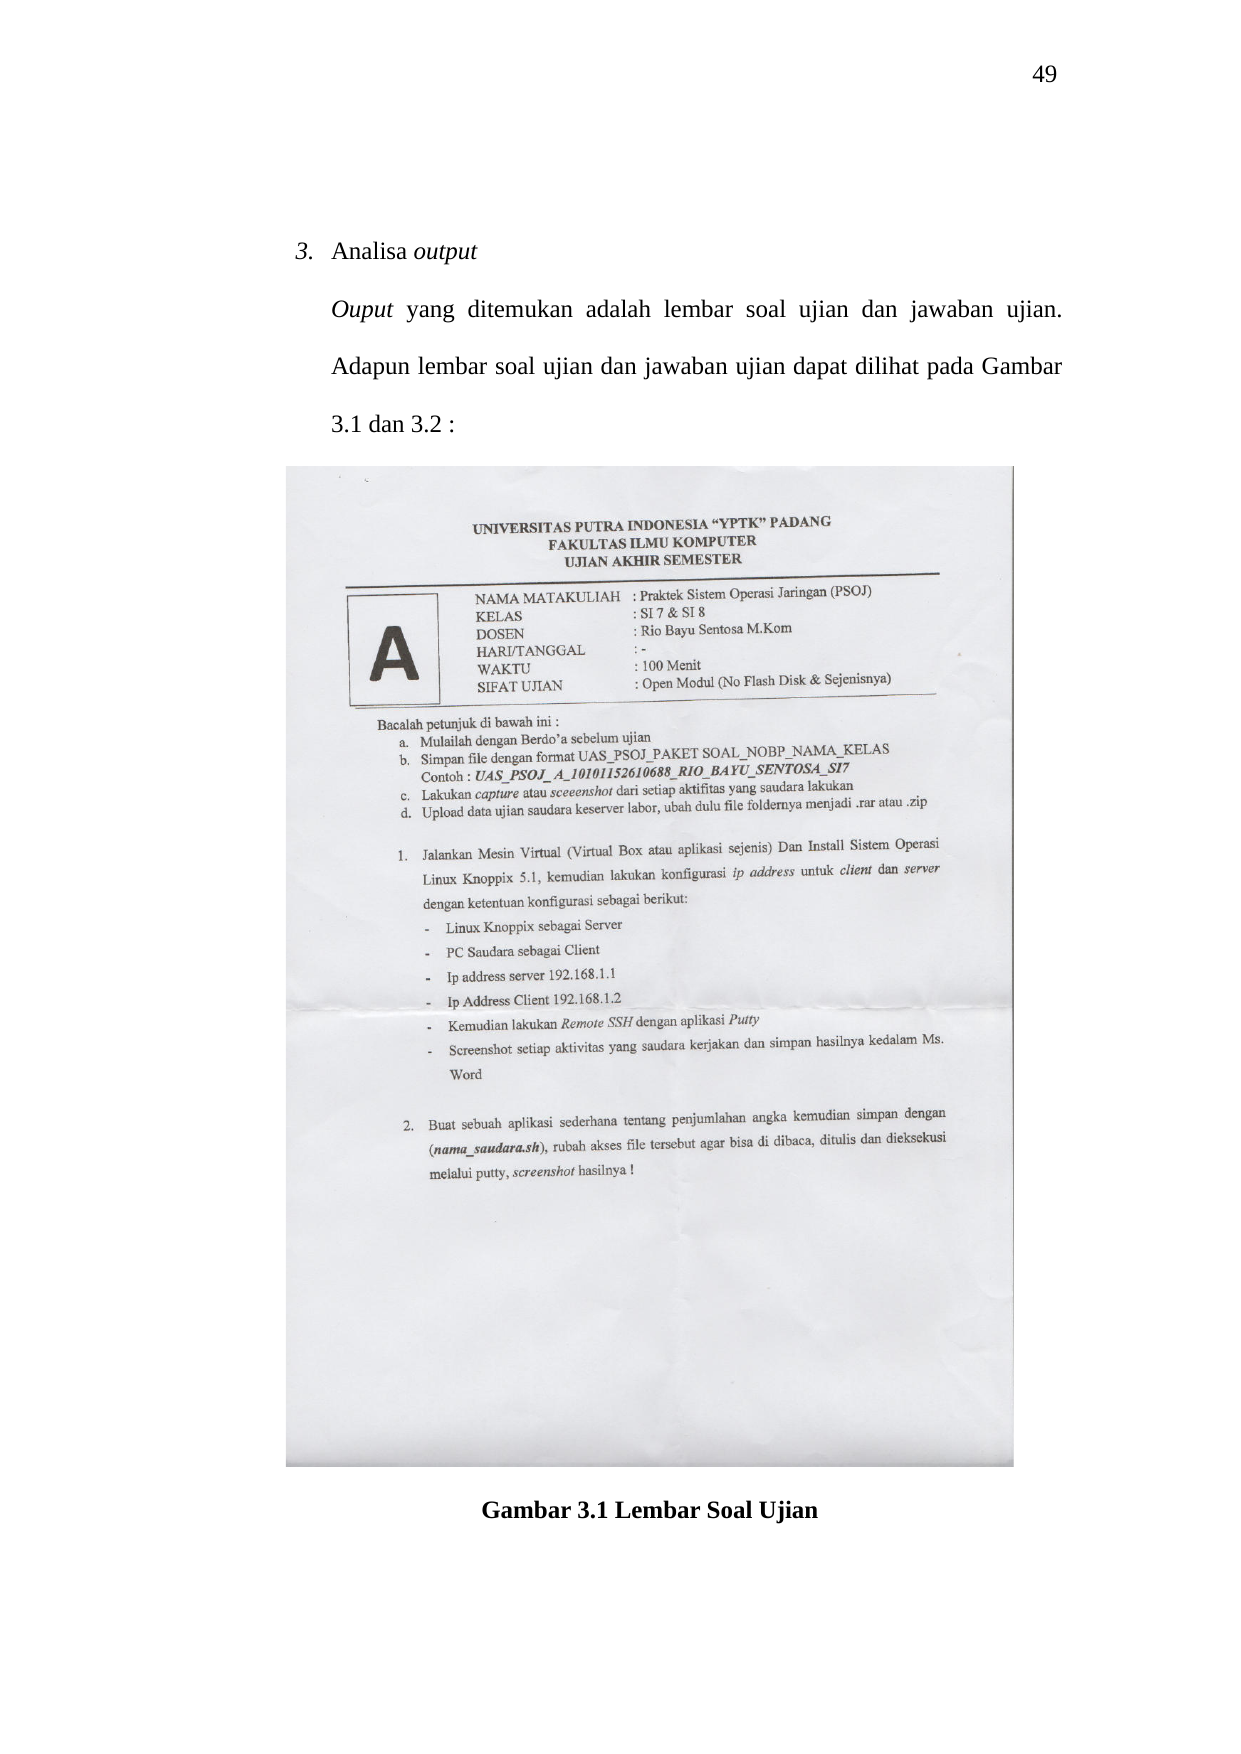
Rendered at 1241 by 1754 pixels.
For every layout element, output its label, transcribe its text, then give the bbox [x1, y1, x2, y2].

list Ouput yang ditemukan adalah lembar soal ujian dan jawaban ujian. Adapun lembar soal ujian dan jawaban ujian dapat dilihat pada Gambar 3.1 dan 3.2 : [295, 294, 1063, 437]
picture [285, 466, 1014, 1467]
text Gambar 3.1 Lembar Soal Ujian [286, 1467, 1013, 1524]
list Analisa output [295, 236, 1063, 265]
